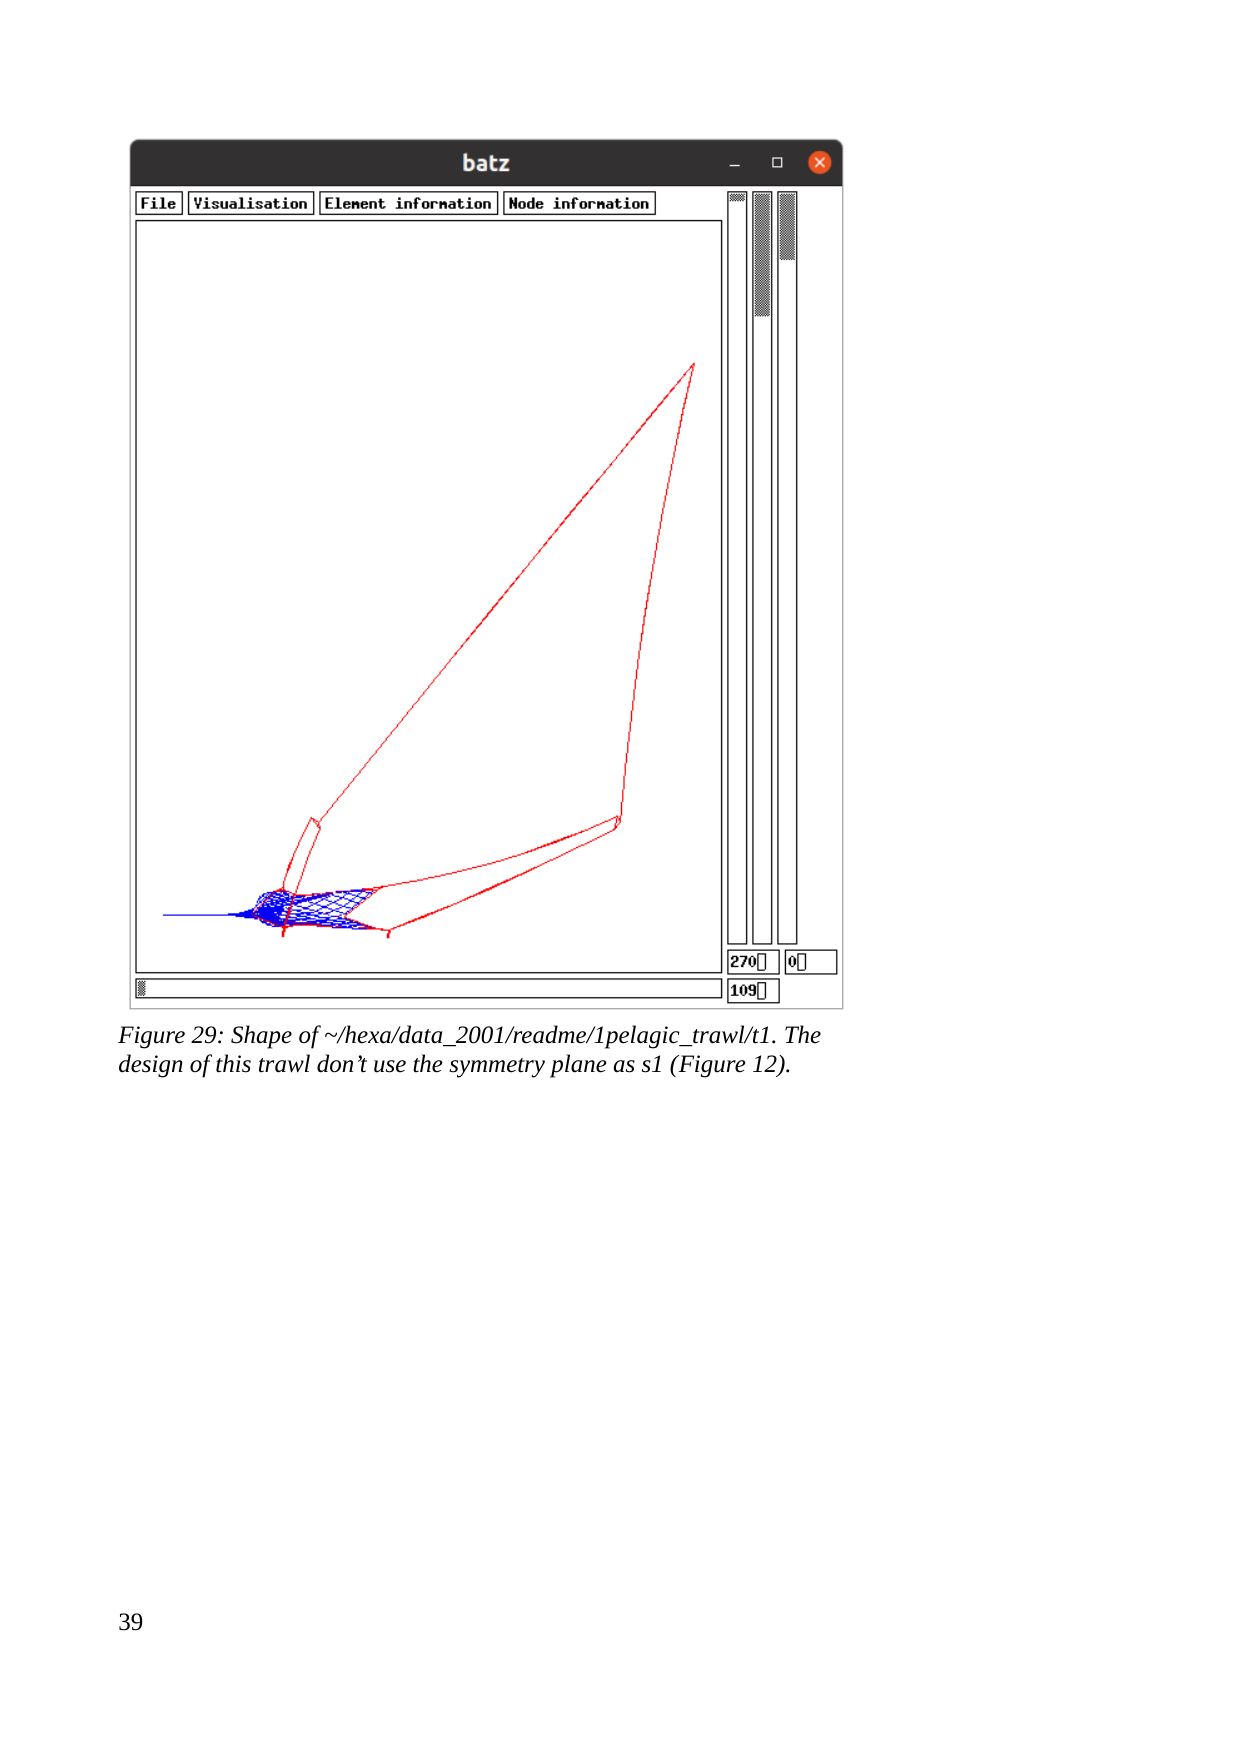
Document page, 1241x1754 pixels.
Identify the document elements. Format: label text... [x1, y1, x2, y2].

picture [118, 130, 855, 1021]
text Figure 29: Shape of ~/hexa/data_2001/readme/1pelagic_trawl/t1. The design of this trawl don’t use the symmetry plane as s1 (Figure 12). [118, 1021, 854, 1078]
